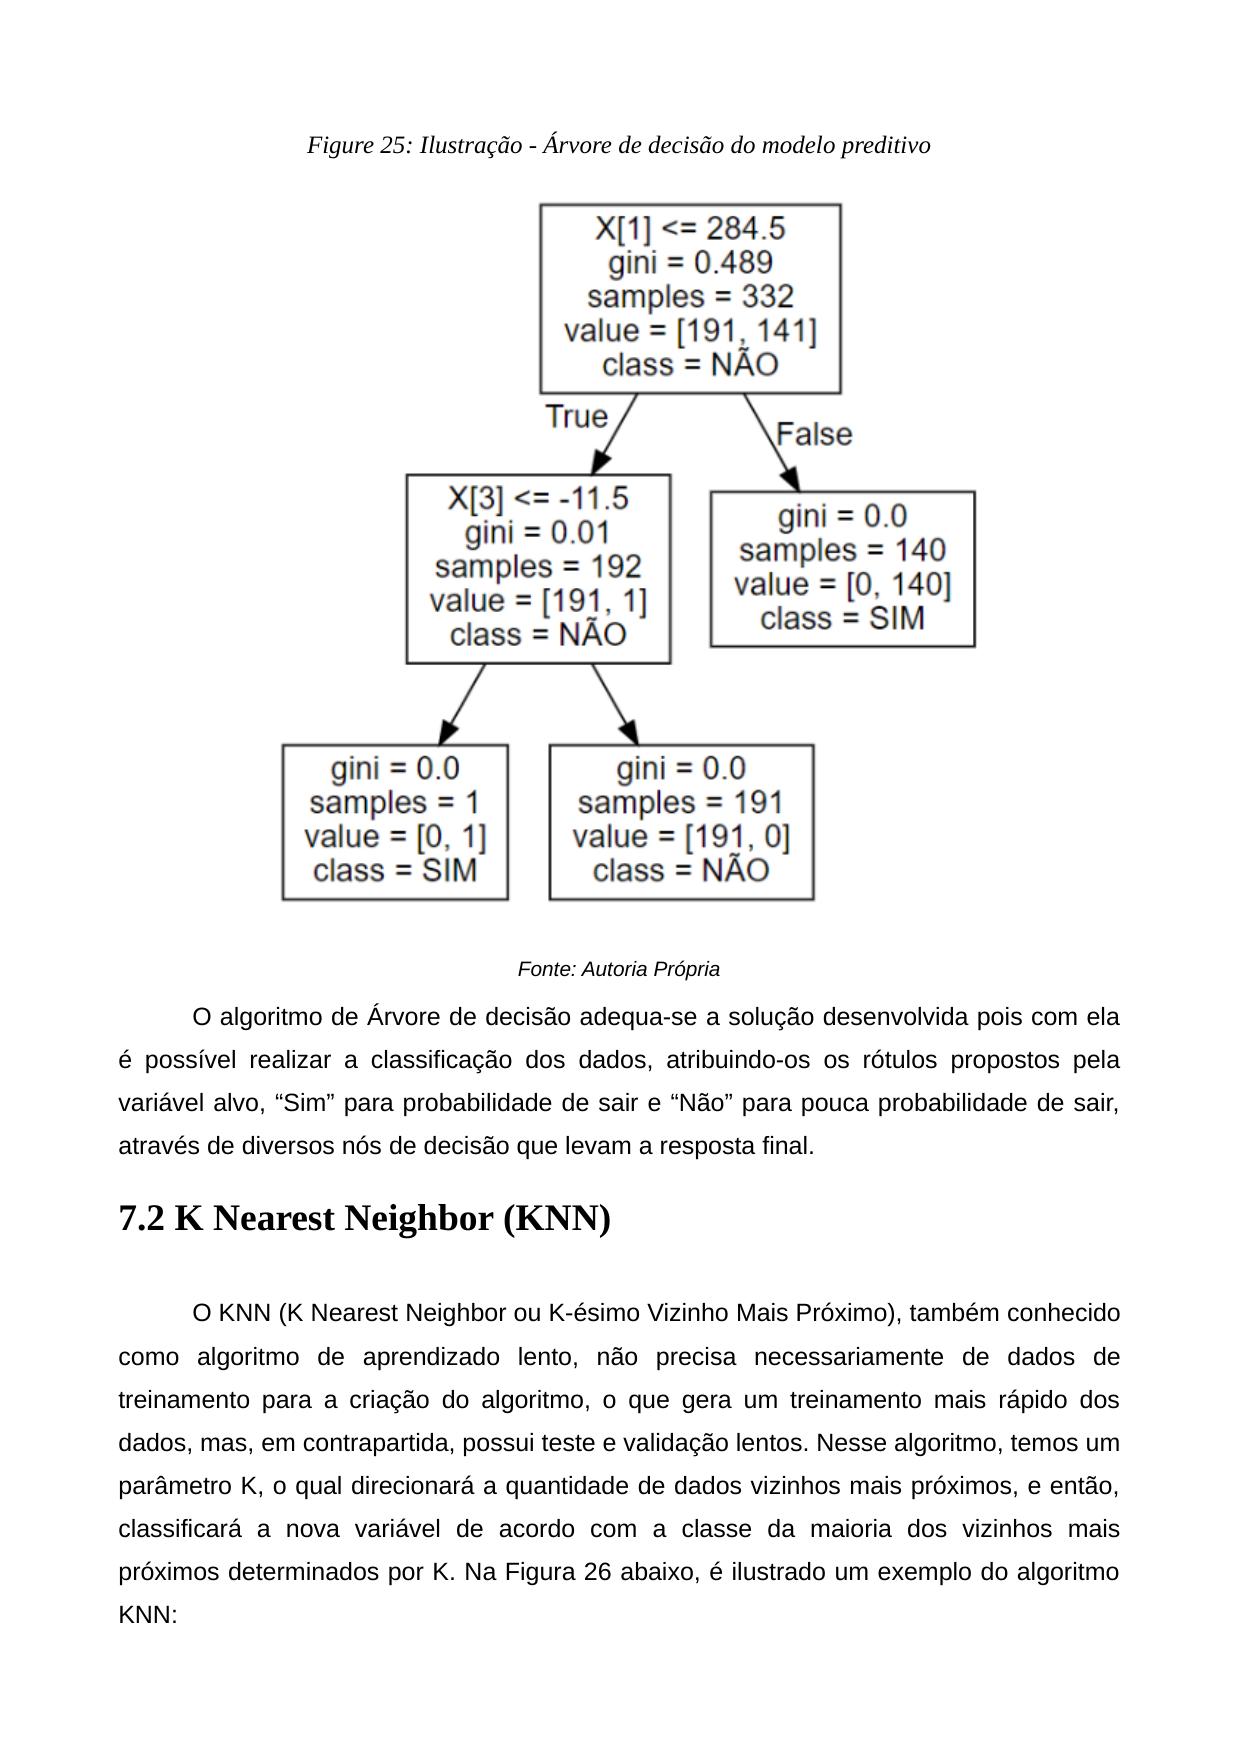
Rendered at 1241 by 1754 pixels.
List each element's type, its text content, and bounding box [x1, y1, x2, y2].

text O algoritmo de Árvore de decisão adequa-se a solução desenvolvida pois com ela é possível realizar a classificação dos dados, atribuindo-os os rótulos propostos pela variável alvo, “Sim” para probabilidade de sair e “Não” para pouca probabilidade de sair, através de diversos nós de decisão que levam a resposta final. [118, 1002, 1122, 1160]
text O KNN (K Nearest Neighbor ou K-ésimo Vizinho Mais Próximo), também conhecido como algoritmo de aprendizado lento, não precisa necessariamente de dados de treinamento para a criação do algoritmo, o que gera um treinamento mais rápido dos dados, mas, em contrapartida, possui teste e validação lentos. Nesse algoritmo, temos um parâmetro K, o qual direcionará a quantidade de dados vizinhos mais próximos, e então, classificará a nova variável de acordo com a classe da maioria dos vizinhos mais próximos determinados por K. Na Figura 26 abaixo, é ilustrado um exemplo do algoritmo KNN: [118, 1298, 1122, 1629]
text Fonte: Autoria Própria [118, 118, 1122, 981]
text Figure 25: Ilustração - Árvore de decisão do modelo preditivo [219, 131, 1021, 159]
subtitle 7.2 K Nearest Neighbor (KNN) [118, 1195, 1122, 1238]
picture [243, 159, 997, 940]
